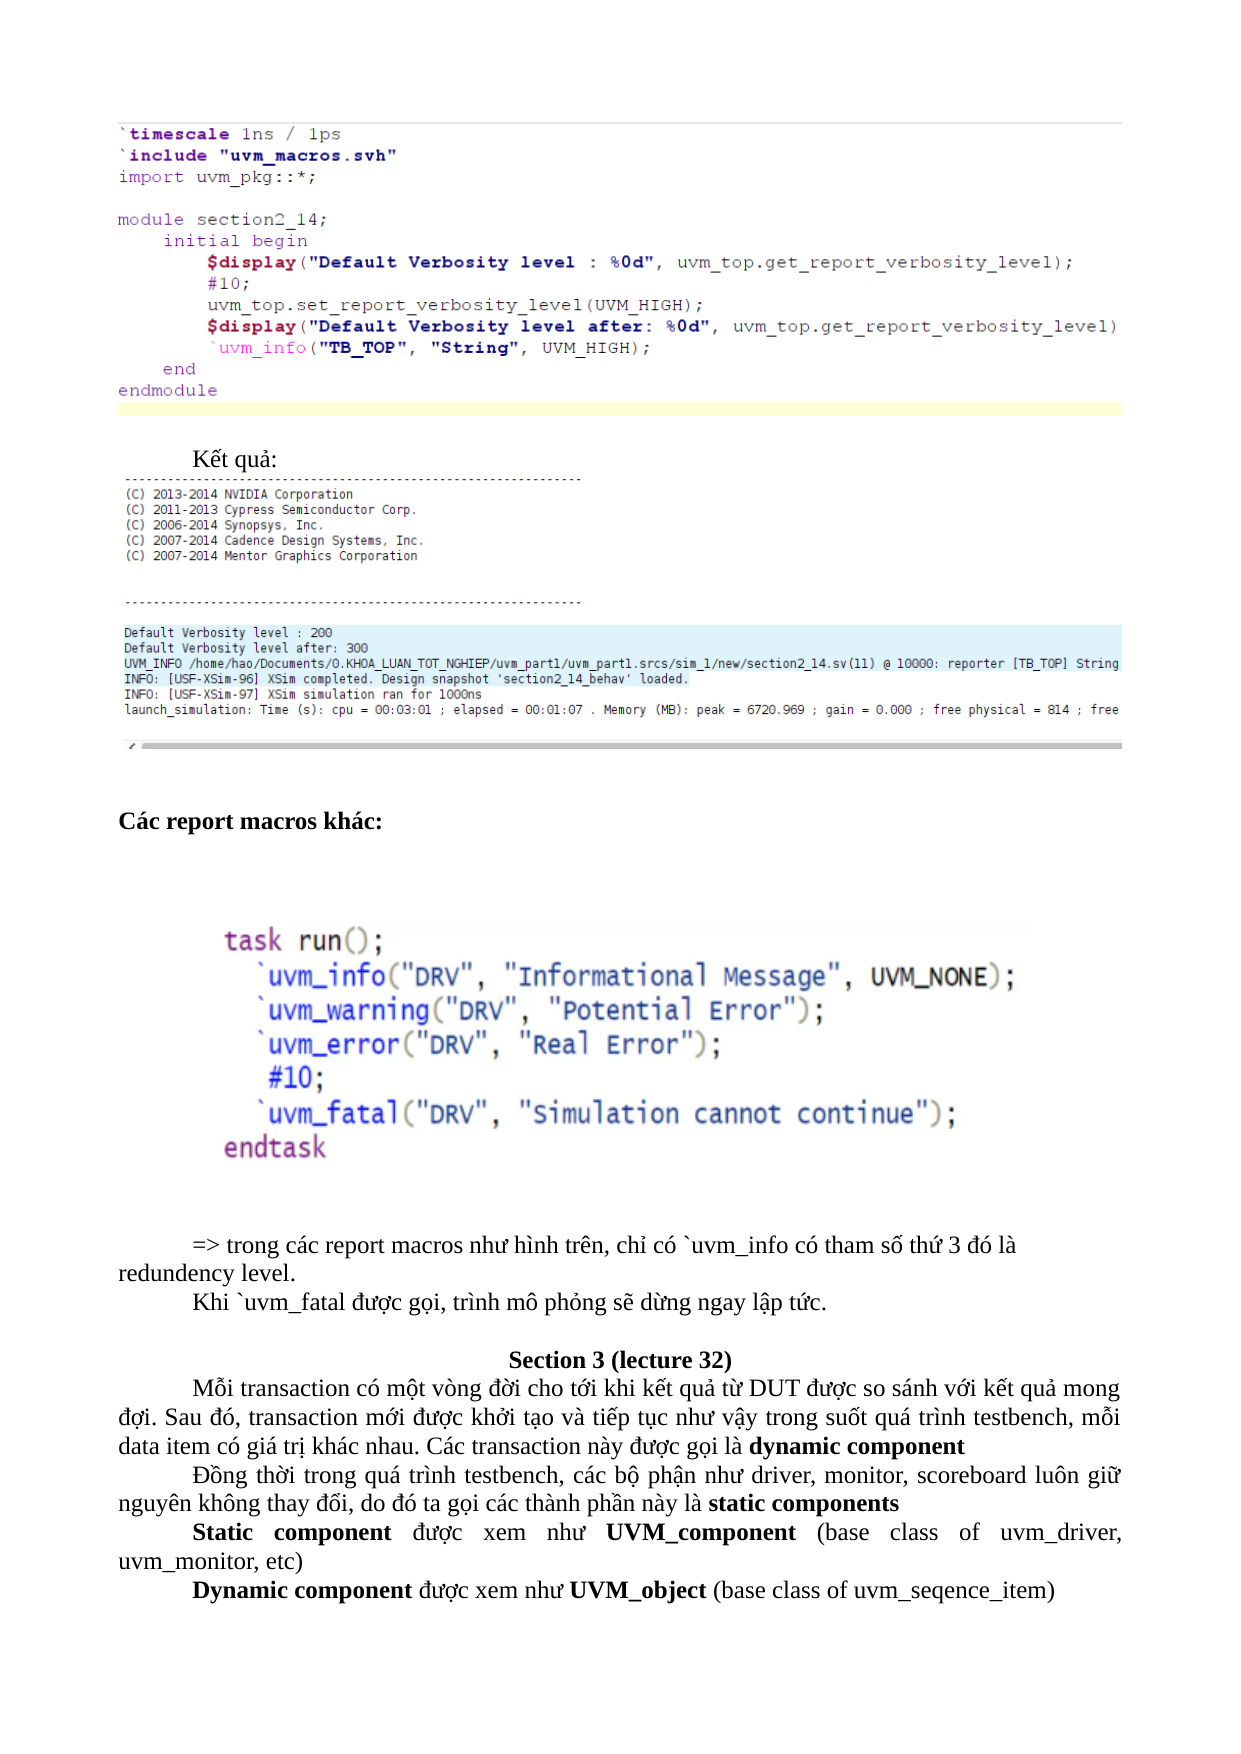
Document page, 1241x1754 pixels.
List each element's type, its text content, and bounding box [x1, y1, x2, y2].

text Đồng thời trong quá trình testbench, các bộ phận như driver, monitor, scoreboard luôn giữ nguyên không thay đổi, do đó ta gọi các thành phần này là static components [118, 1460, 1122, 1517]
text Static component được xem như UVM_component (base class of uvm_driver, uvm_monitor, etc) [118, 1517, 1122, 1575]
text Kết quả: [118, 416, 1122, 473]
text Mỗi transaction có một vòng đời cho tới khi kết quả từ DUT được so sánh với kết quả mong đợi. Sau đó, transaction mới được khởi tạo và tiếp tục như vậy trong suốt quá trình testbench, mỗi data item có giá trị khác nhau. Các transaction này được gọi là dynamic component [118, 1373, 1122, 1460]
text Khi `uvm_fatal được gọi, trình mô phỏng sẽ dừng ngay lập tức. [118, 1287, 1122, 1316]
text Các report macros khác: [118, 806, 1122, 835]
text => trong các report macros như hình trên, chỉ có `uvm_info có tham số thứ 3 đó là redundency level. [118, 921, 1122, 1287]
text Dynamic component được xem như UVM_object (base class of uvm_seqence_item) [118, 1575, 1122, 1603]
picture [206, 921, 1035, 1201]
picture [118, 118, 1123, 416]
picture [118, 473, 1123, 749]
text Section 3 (lecture 32) [118, 1345, 1122, 1373]
